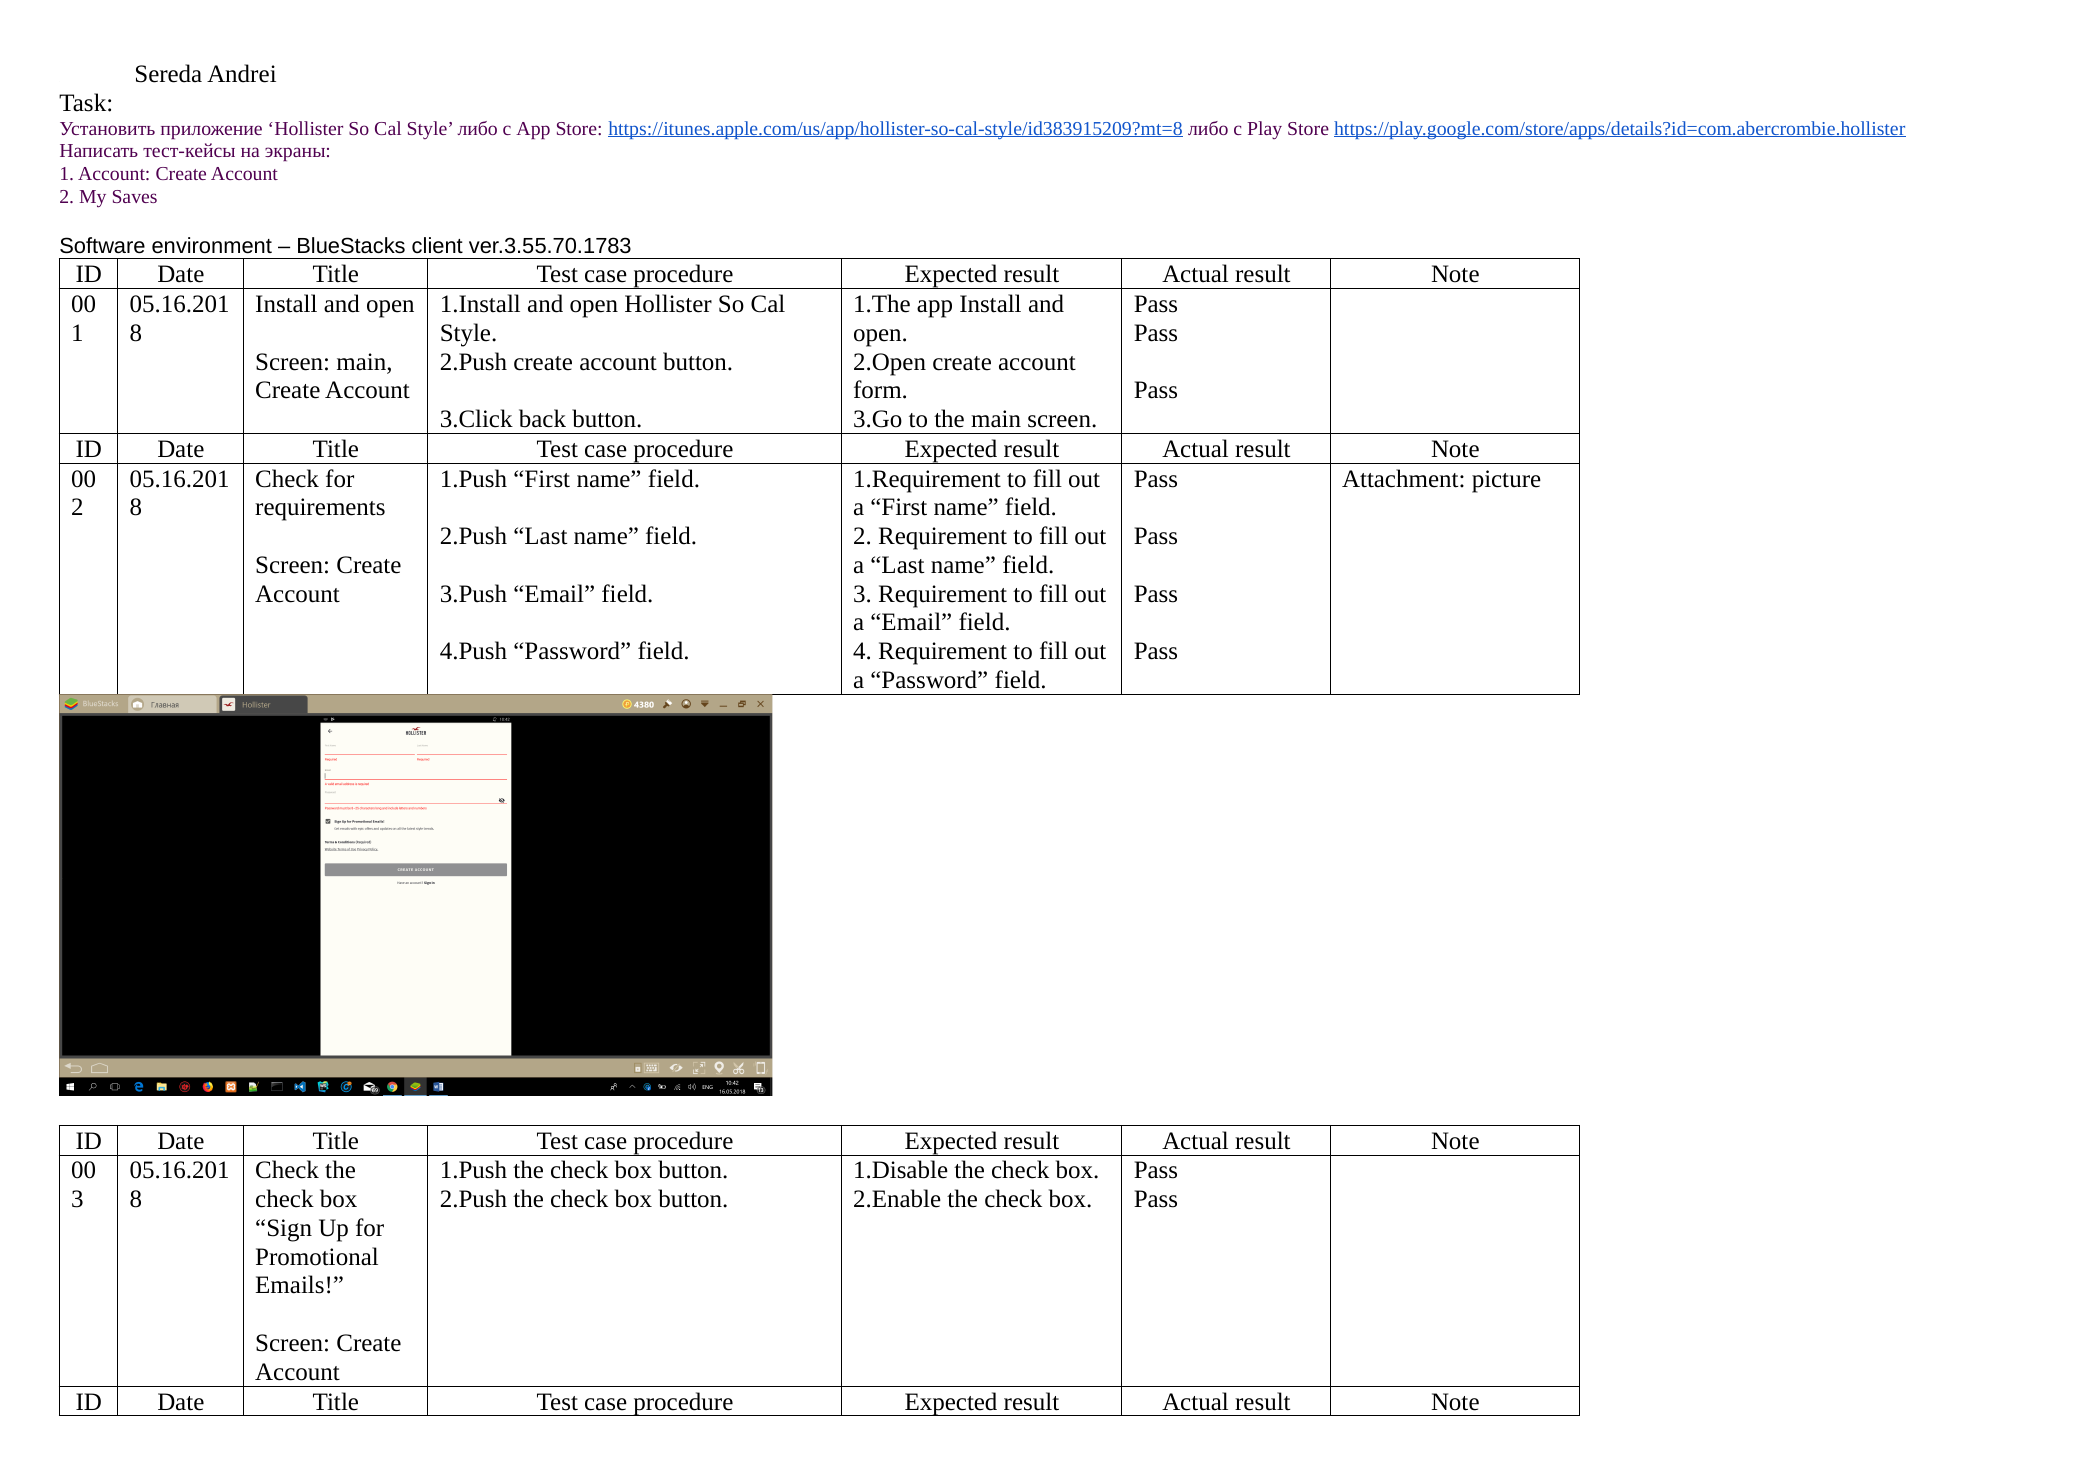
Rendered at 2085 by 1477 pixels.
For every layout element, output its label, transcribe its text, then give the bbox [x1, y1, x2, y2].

table_header Date [118, 259, 243, 288]
table_cell Expected result [842, 434, 1121, 463]
table_header Date [118, 1126, 243, 1154]
table_cell 05.16.2018 [118, 1156, 243, 1386]
table_cell Date [118, 1387, 243, 1415]
table_cell 05.16.2018 [118, 464, 243, 694]
text Task: [59, 88, 2026, 117]
text 2. My Saves [59, 185, 2026, 208]
table_header Test case procedure [428, 1126, 841, 1154]
table_cell Note [1331, 1387, 1579, 1415]
table_cell 001 [60, 289, 117, 433]
text Написать тест-кейсы на экраны: [59, 139, 2026, 162]
table_header Title [244, 1126, 427, 1154]
text 1. Account: Create Account [59, 162, 2026, 185]
table_cell Test case procedure [428, 1387, 841, 1415]
table_cell Date [118, 434, 243, 463]
table_header Title [244, 259, 427, 288]
text Установить приложение ‘Hollister So Cal Style’ либо с App Store: https://itunes.apple.com/us/app/hollister-so-cal-style/id383915209?mt=8 либо с Play Store https://play.google.com/store/apps/details?id=com.abercrombie.hollister [59, 117, 2026, 139]
table_cell Pass Pass Pass [1122, 289, 1330, 433]
table_cell 1.The app Install and open. 2.Open create account form. 3.Go to the main screen. [842, 289, 1121, 433]
table_cell 003 [60, 1156, 117, 1386]
table_cell Check the check box “Sign Up for Promotional Emails!” Screen: Create Account [244, 1156, 427, 1386]
table_cell Actual result [1122, 1387, 1330, 1415]
text Sereda Andrei [59, 59, 2026, 88]
table_cell 002 [60, 464, 117, 694]
table_cell Note [1331, 434, 1579, 463]
table_cell Attachment: picture [1331, 464, 1579, 694]
table_header Actual result [1122, 1126, 1330, 1154]
table_header Actual result [1122, 259, 1330, 288]
table_header ID [60, 259, 117, 288]
table_cell 1.Disable the check box. 2.Enable the check box. [842, 1156, 1121, 1386]
table_cell Install and open Screen: main, Create Account [244, 289, 427, 433]
table_cell 1.Push the check box button. 2.Push the check box button. [428, 1156, 841, 1386]
table_cell Title [244, 434, 427, 463]
table_header Note [1331, 1126, 1579, 1154]
table_cell [1331, 1156, 1579, 1386]
table_cell Pass Pass [1122, 1156, 1330, 1386]
table_cell 1.Push “First name” field. 2.Push “Last name” field. 3.Push “Email” field. 4.Push “Password” field. [428, 464, 841, 694]
table_cell 1.Install and open Hollister So Cal Style. 2.Push create account button. 3.Click back button. [428, 289, 841, 433]
picture [59, 694, 773, 1096]
table_cell Title [244, 1387, 427, 1415]
table_header Note [1331, 259, 1579, 288]
table_header Test case procedure [428, 259, 841, 288]
text Software environment – BlueStacks client ver.3.55.70.1783 [59, 233, 2026, 258]
table_cell ID [60, 434, 117, 463]
table_cell 05.16.2018 [118, 289, 243, 433]
table_cell 1.Requirement to fill out a “First name” field. 2. Requirement to fill out a “Last name” field. 3. Requirement to fill out a “Email” field. 4. Requirement to fill out a “Password” field. [842, 464, 1121, 694]
table_cell Pass Pass Pass Pass [1122, 464, 1330, 694]
table_header ID [60, 1126, 117, 1154]
table_cell Actual result [1122, 434, 1330, 463]
table_cell ID [60, 1387, 117, 1415]
table_cell [1331, 289, 1579, 433]
table_header Expected result [842, 259, 1121, 288]
table_header Expected result [842, 1126, 1121, 1154]
table_cell Test case procedure [428, 434, 841, 463]
table_cell Check for requirements Screen: Create Account [244, 464, 427, 694]
table_cell Expected result [842, 1387, 1121, 1415]
